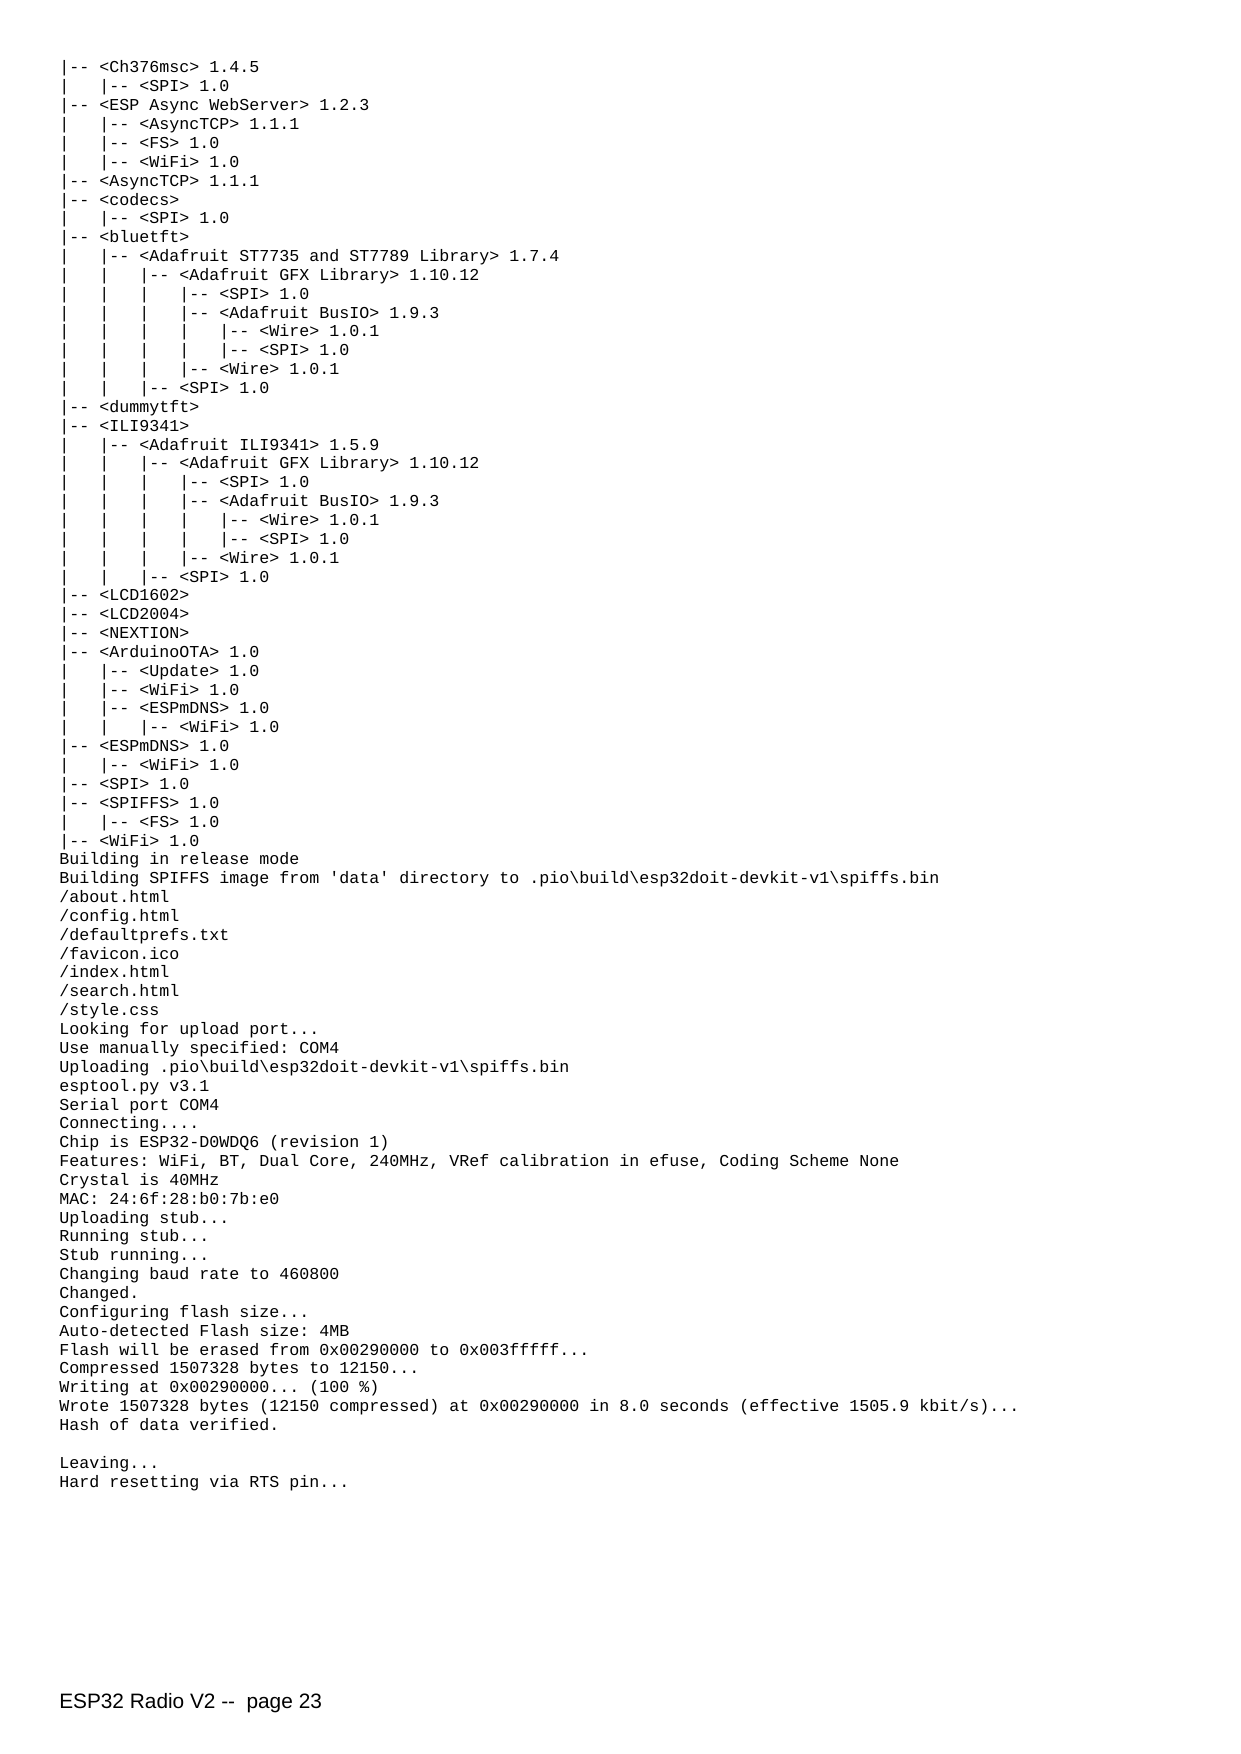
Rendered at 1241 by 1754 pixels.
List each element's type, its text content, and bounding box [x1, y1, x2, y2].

text Hash of data verified. [59, 1417, 1181, 1435]
text Stub running... [59, 1247, 1181, 1266]
text |-- <ESP Async WebServer> 1.2.3 [59, 97, 1181, 116]
text Changing baud rate to 460800 [59, 1266, 1181, 1284]
text Crystal is 40MHz [59, 1171, 1181, 1190]
text Chip is ESP32-D0WDQ6 (revision 1) [59, 1134, 1181, 1153]
text Compressed 1507328 bytes to 12150... [59, 1360, 1181, 1379]
text | | | |-- <SPI> 1.0 [59, 285, 1181, 304]
text Flash will be erased from 0x00290000 to 0x003fffff... [59, 1341, 1181, 1360]
text Auto-detected Flash size: 4MB [59, 1322, 1181, 1341]
text | |-- <Adafruit ST7735 and ST7789 Library> 1.7.4 [59, 248, 1181, 266]
text | |-- <Adafruit ILI9341> 1.5.9 [59, 436, 1181, 455]
text | | | | |-- <SPI> 1.0 [59, 530, 1181, 549]
text | | | |-- <Wire> 1.0.1 [59, 549, 1181, 568]
text /search.html [59, 983, 1181, 1002]
text /about.html [59, 889, 1181, 907]
text | | |-- <Adafruit GFX Library> 1.10.12 [59, 266, 1181, 285]
text | |-- <SPI> 1.0 [59, 78, 1181, 97]
text /favicon.ico [59, 945, 1181, 964]
text Connecting.... [59, 1115, 1181, 1134]
text Features: WiFi, BT, Dual Core, 240MHz, VRef calibration in efuse, Coding Scheme None [59, 1153, 1181, 1171]
text | | |-- <SPI> 1.0 [59, 568, 1181, 587]
text | |-- <ESPmDNS> 1.0 [59, 700, 1181, 719]
text | |-- <WiFi> 1.0 [59, 681, 1181, 700]
text |-- <NEXTION> [59, 625, 1181, 643]
text esptool.py v3.1 [59, 1077, 1181, 1096]
text /index.html [59, 964, 1181, 983]
text |-- <ESPmDNS> 1.0 [59, 738, 1181, 757]
text |-- <SPI> 1.0 [59, 776, 1181, 794]
text Building SPIFFS image from 'data' directory to .pio\build\esp32doit-devkit-v1\spiffs.bin [59, 870, 1181, 889]
text Running stub... [59, 1228, 1181, 1247]
text | |-- <FS> 1.0 [59, 134, 1181, 153]
text |-- <SPIFFS> 1.0 [59, 794, 1181, 813]
text |-- <bluetft> [59, 229, 1181, 248]
text Use manually specified: COM4 [59, 1039, 1181, 1058]
text |-- <AsyncTCP> 1.1.1 [59, 172, 1181, 191]
text | |-- <WiFi> 1.0 [59, 153, 1181, 172]
text /style.css [59, 1002, 1181, 1021]
text /defaultprefs.txt [59, 926, 1181, 945]
text | | | | |-- <Wire> 1.0.1 [59, 512, 1181, 530]
text |-- <codecs> [59, 191, 1181, 210]
text Building in release mode [59, 851, 1181, 870]
text Serial port COM4 [59, 1096, 1181, 1115]
text Uploading .pio\build\esp32doit-devkit-v1\spiffs.bin [59, 1058, 1181, 1077]
text Wrote 1507328 bytes (12150 compressed) at 0x00290000 in 8.0 seconds (effective 1505.9 kbit/s)... [59, 1398, 1181, 1417]
text | |-- <FS> 1.0 [59, 813, 1181, 832]
text | |-- <Update> 1.0 [59, 662, 1181, 681]
text | |-- <AsyncTCP> 1.1.1 [59, 116, 1181, 134]
text | | | |-- <SPI> 1.0 [59, 474, 1181, 493]
text |-- <LCD1602> [59, 587, 1181, 606]
text MAC: 24:6f:28:b0:7b:e0 [59, 1190, 1181, 1209]
text | | | | |-- <SPI> 1.0 [59, 342, 1181, 361]
text /config.html [59, 907, 1181, 926]
text | | |-- <Adafruit GFX Library> 1.10.12 [59, 455, 1181, 474]
text | | | |-- <Adafruit BusIO> 1.9.3 [59, 304, 1181, 323]
text |-- <LCD2004> [59, 606, 1181, 625]
text |-- <ArduinoOTA> 1.0 [59, 643, 1181, 662]
text | | | | |-- <Wire> 1.0.1 [59, 323, 1181, 342]
text | | | |-- <Wire> 1.0.1 [59, 361, 1181, 379]
text Changed. [59, 1284, 1181, 1303]
text |-- <ILI9341> [59, 417, 1181, 436]
text |-- <WiFi> 1.0 [59, 832, 1181, 851]
text | | |-- <WiFi> 1.0 [59, 719, 1181, 738]
text Looking for upload port... [59, 1021, 1181, 1039]
text |-- <Ch376msc> 1.4.5 [59, 59, 1181, 78]
text Hard resetting via RTS pin... [59, 1473, 1181, 1492]
text | | | |-- <Adafruit BusIO> 1.9.3 [59, 493, 1181, 512]
text Configuring flash size... [59, 1303, 1181, 1322]
text Uploading stub... [59, 1209, 1181, 1228]
text | |-- <WiFi> 1.0 [59, 757, 1181, 776]
text | |-- <SPI> 1.0 [59, 210, 1181, 229]
text | | |-- <SPI> 1.0 [59, 379, 1181, 398]
text Leaving... [59, 1454, 1181, 1473]
text Writing at 0x00290000... (100 %) [59, 1379, 1181, 1398]
text |-- <dummytft> [59, 398, 1181, 417]
